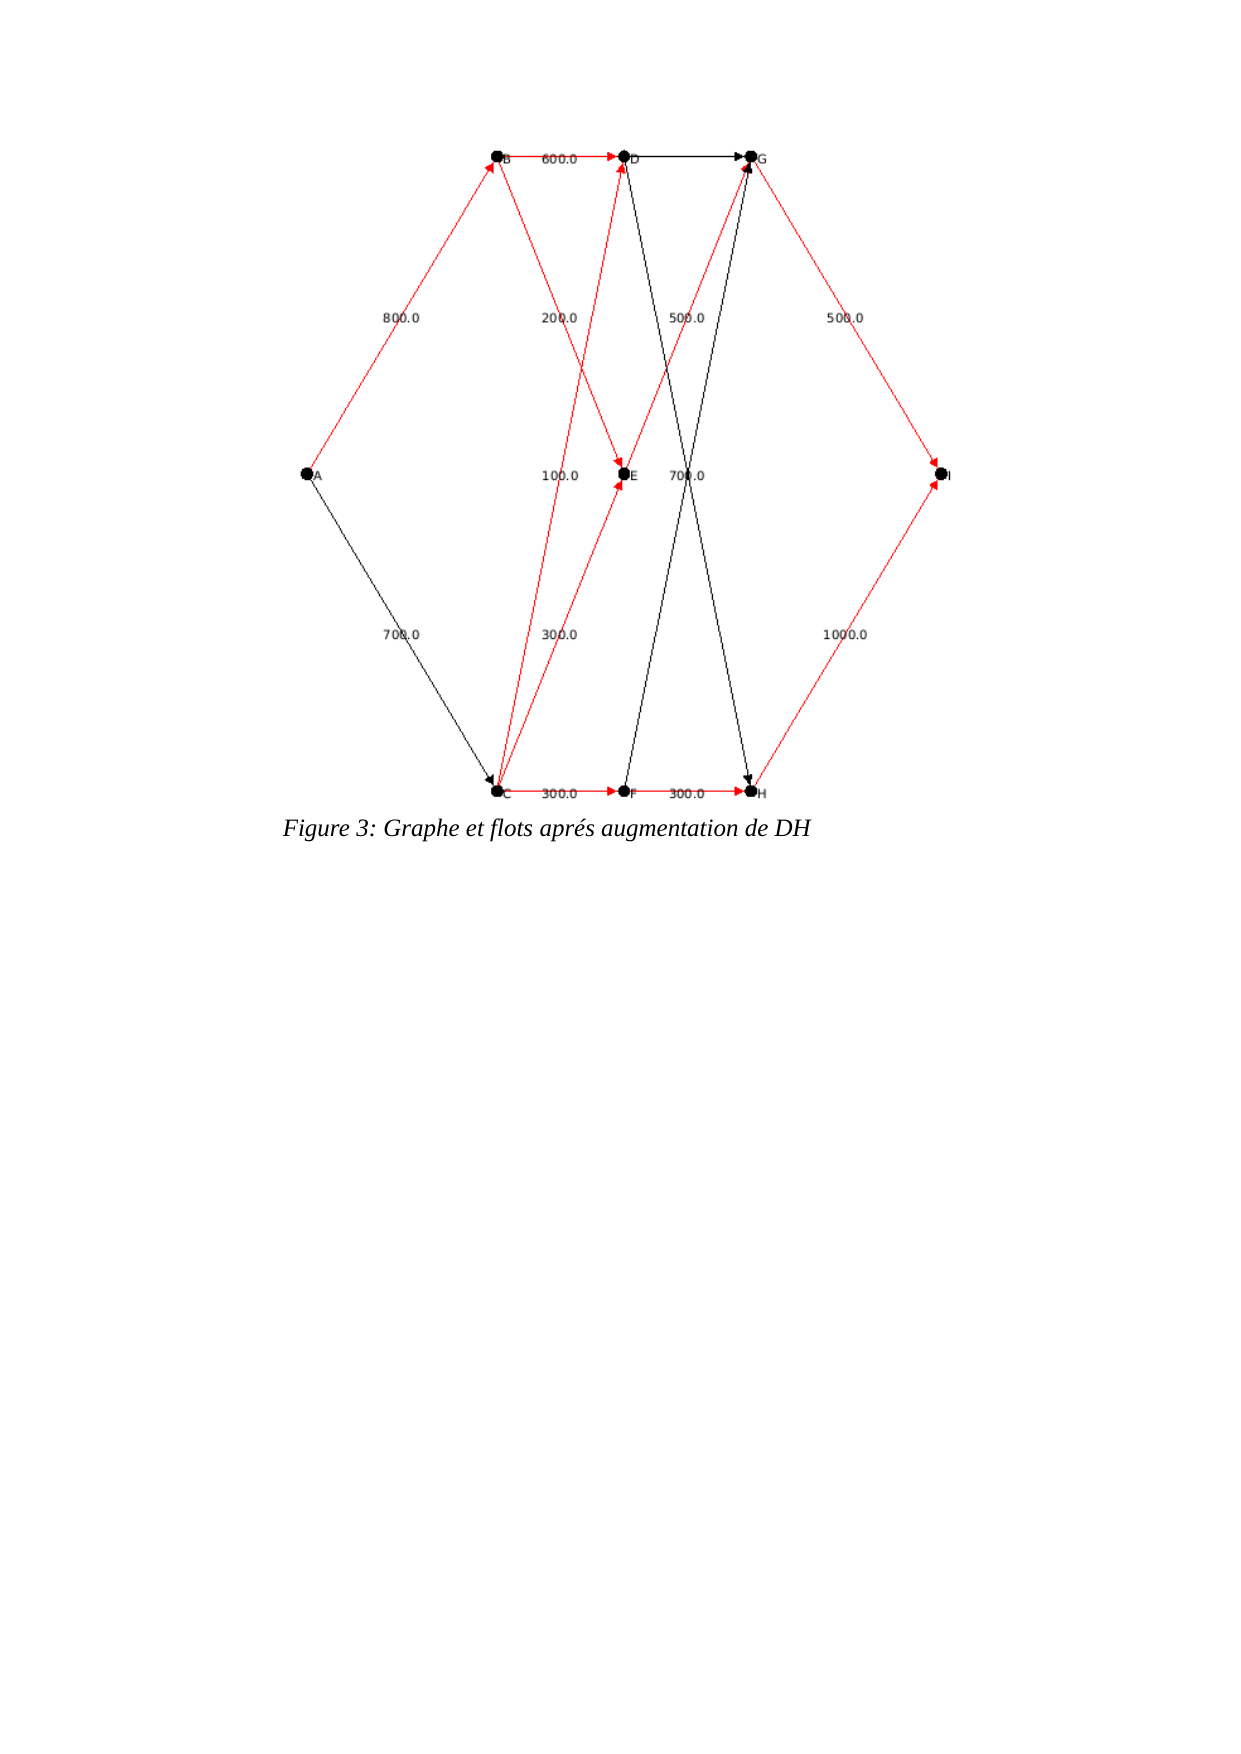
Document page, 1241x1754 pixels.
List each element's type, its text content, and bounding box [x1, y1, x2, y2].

text Figure 3: Graphe et flots aprés augmentation de DH [283, 814, 965, 842]
picture [282, 139, 966, 814]
